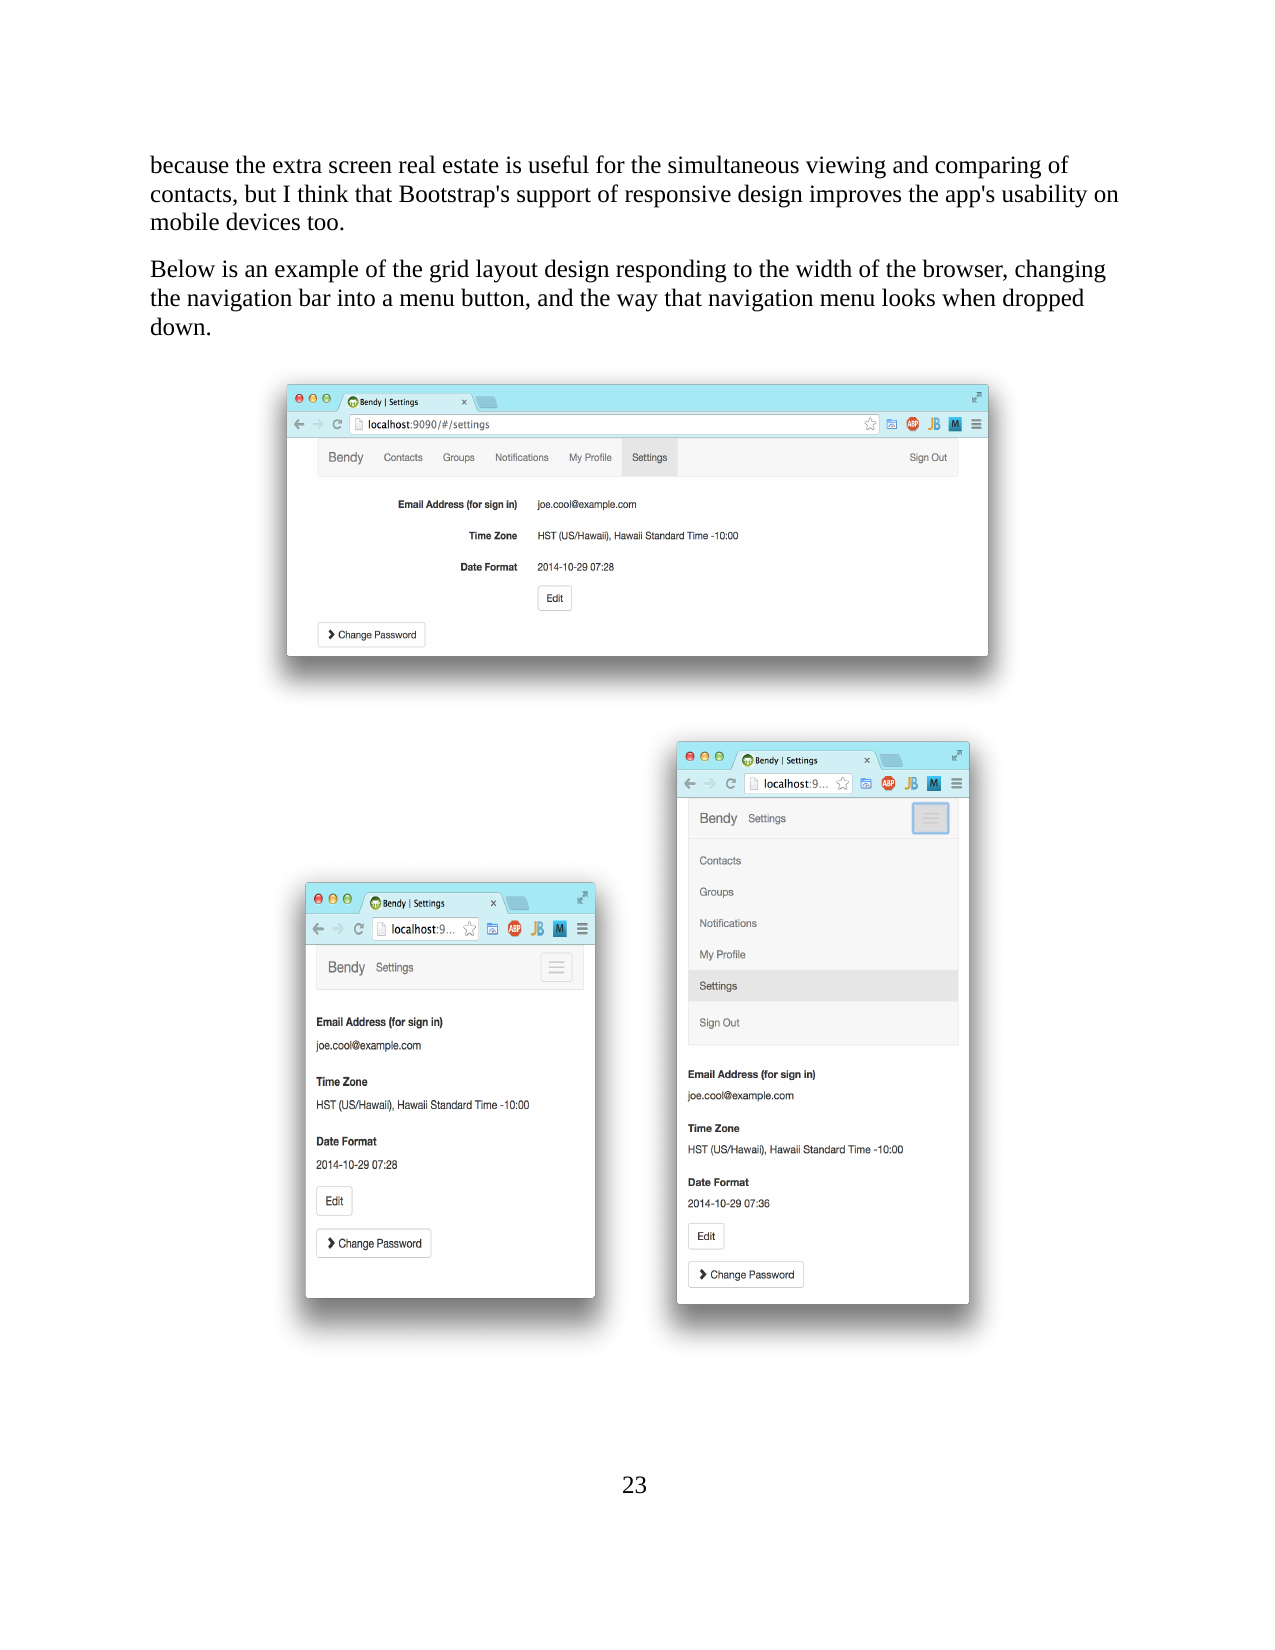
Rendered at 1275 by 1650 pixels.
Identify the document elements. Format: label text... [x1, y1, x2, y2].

picture [248, 358, 1027, 1366]
text Below is an example of the grid layout design responding to the width of the browser, changing the navigation bar into a menu button, and the way that navigation menu looks when dropped down. [150, 254, 1125, 340]
text because the extra screen real estate is useful for the simultaneous viewing and comparing of contacts, but I think that Bootstrap's support of responsive design improves the app's usability on mobile devices too. [150, 150, 1125, 236]
